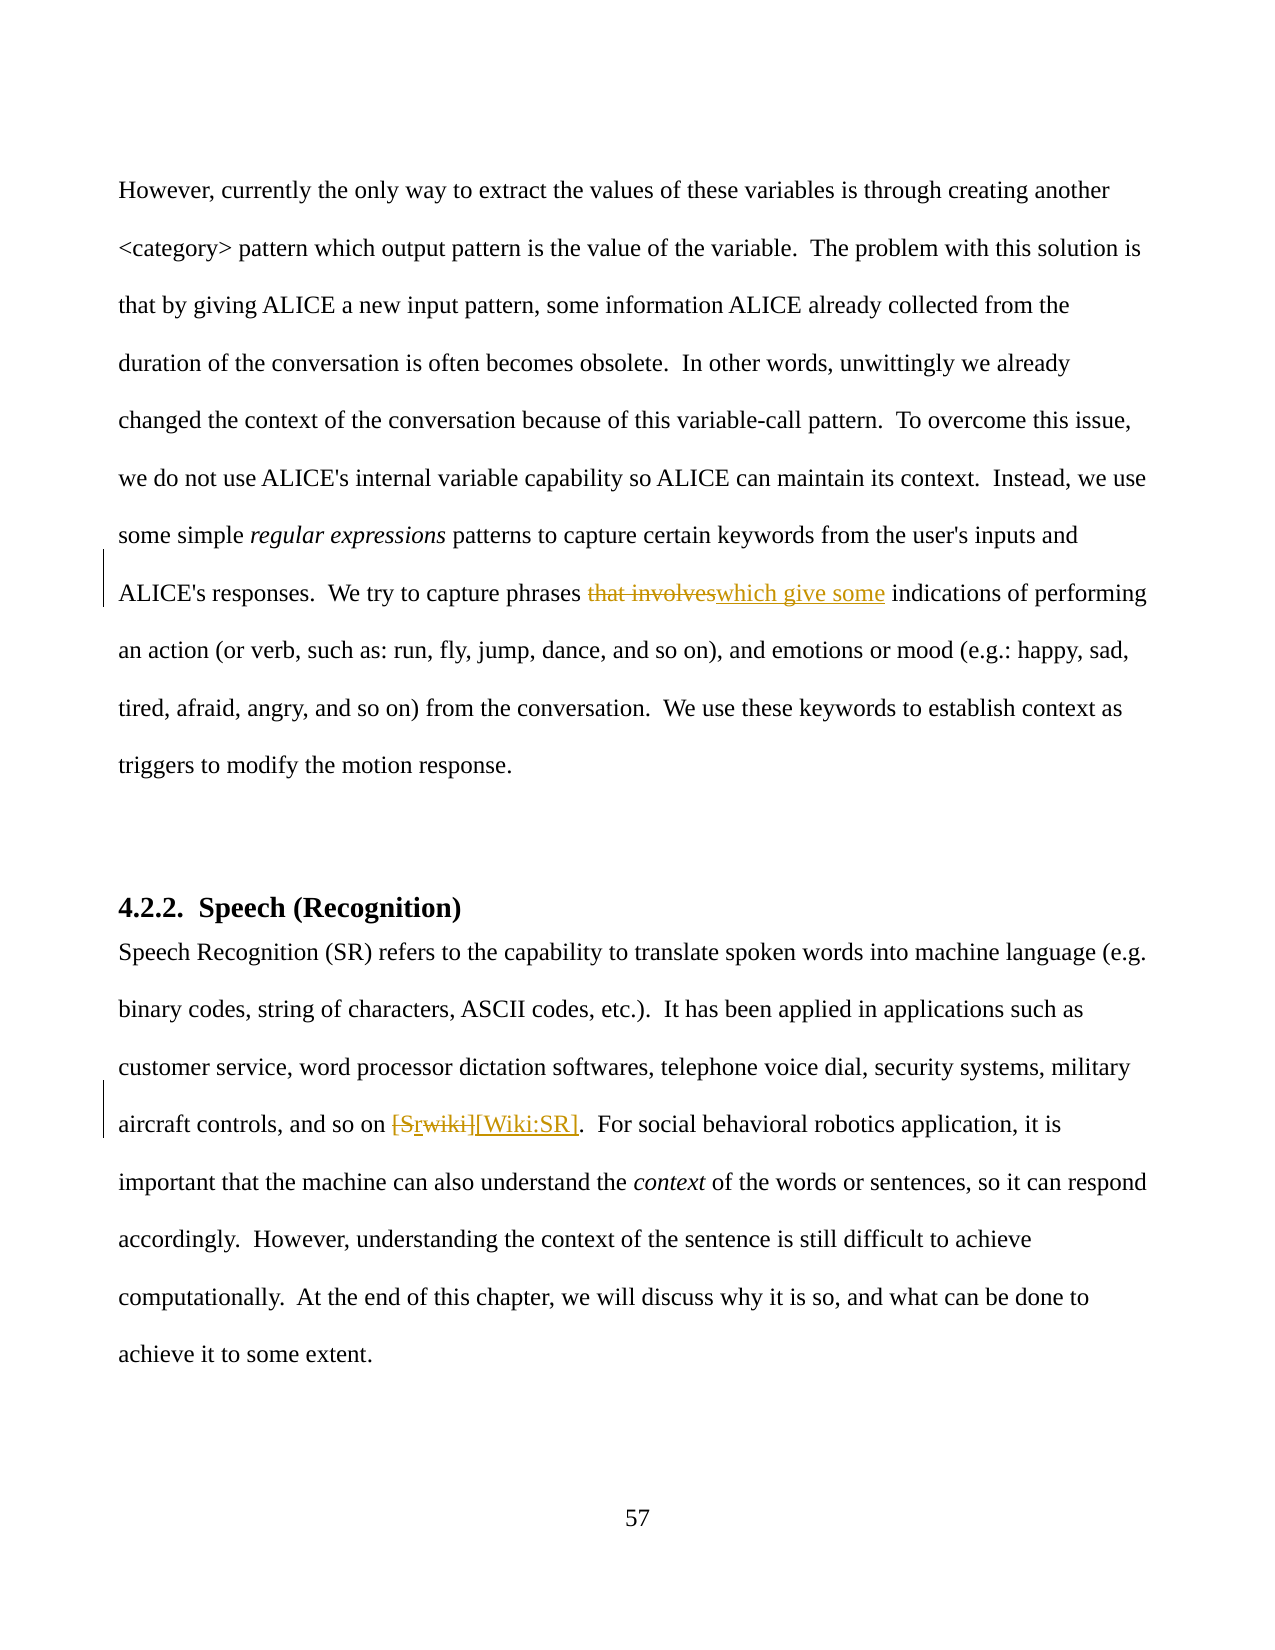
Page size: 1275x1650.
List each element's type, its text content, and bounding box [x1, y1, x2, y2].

text Speech Recognition (SR) refers to the capability to translate spoken words into machine language (e.g. binary codes, string of characters, ASCII codes, etc.). It has been applied in applications such as customer service, word processor dictation softwares, telephone voice dial, security systems, military aircraft controls, and so on r[Wiki:SR]. For social behavioral robotics application, it is important that the machine can also understand the context of the words or sentences, so it can respond accordingly. However, understanding the context of the sentence is still difficult to achieve computationally. At the end of this chapter, we will discuss why it is so, and what can be done to achieve it to some extent. [118, 937, 1157, 1368]
text However, currently the only way to extract the values of these variables is through creating another <category> pattern which output pattern is the value of the variable. The problem with this solution is that by giving ALICE a new input pattern, some information ALICE already collected from the duration of the conversation is often becomes obsolete. In other words, unwittingly we already changed the context of the conversation because of this variable-call pattern. To overcome this issue, we do not use ALICE's internal variable capability so ALICE can maintain its context. Instead, we use some simple regular expressions patterns to capture certain keywords from the user's inputs and ALICE's responses. We try to capture phrases which give some indications of performing an action (or verb, such as: run, fly, jump, dance, and so on), and emotions or mood (e.g.: happy, sad, tired, afraid, angry, and so on) from the conversation. We use these keywords to establish context as triggers to modify the motion response. [118, 176, 1157, 779]
subtitle 4.2.2. Speech (Recognition) [118, 891, 1157, 924]
